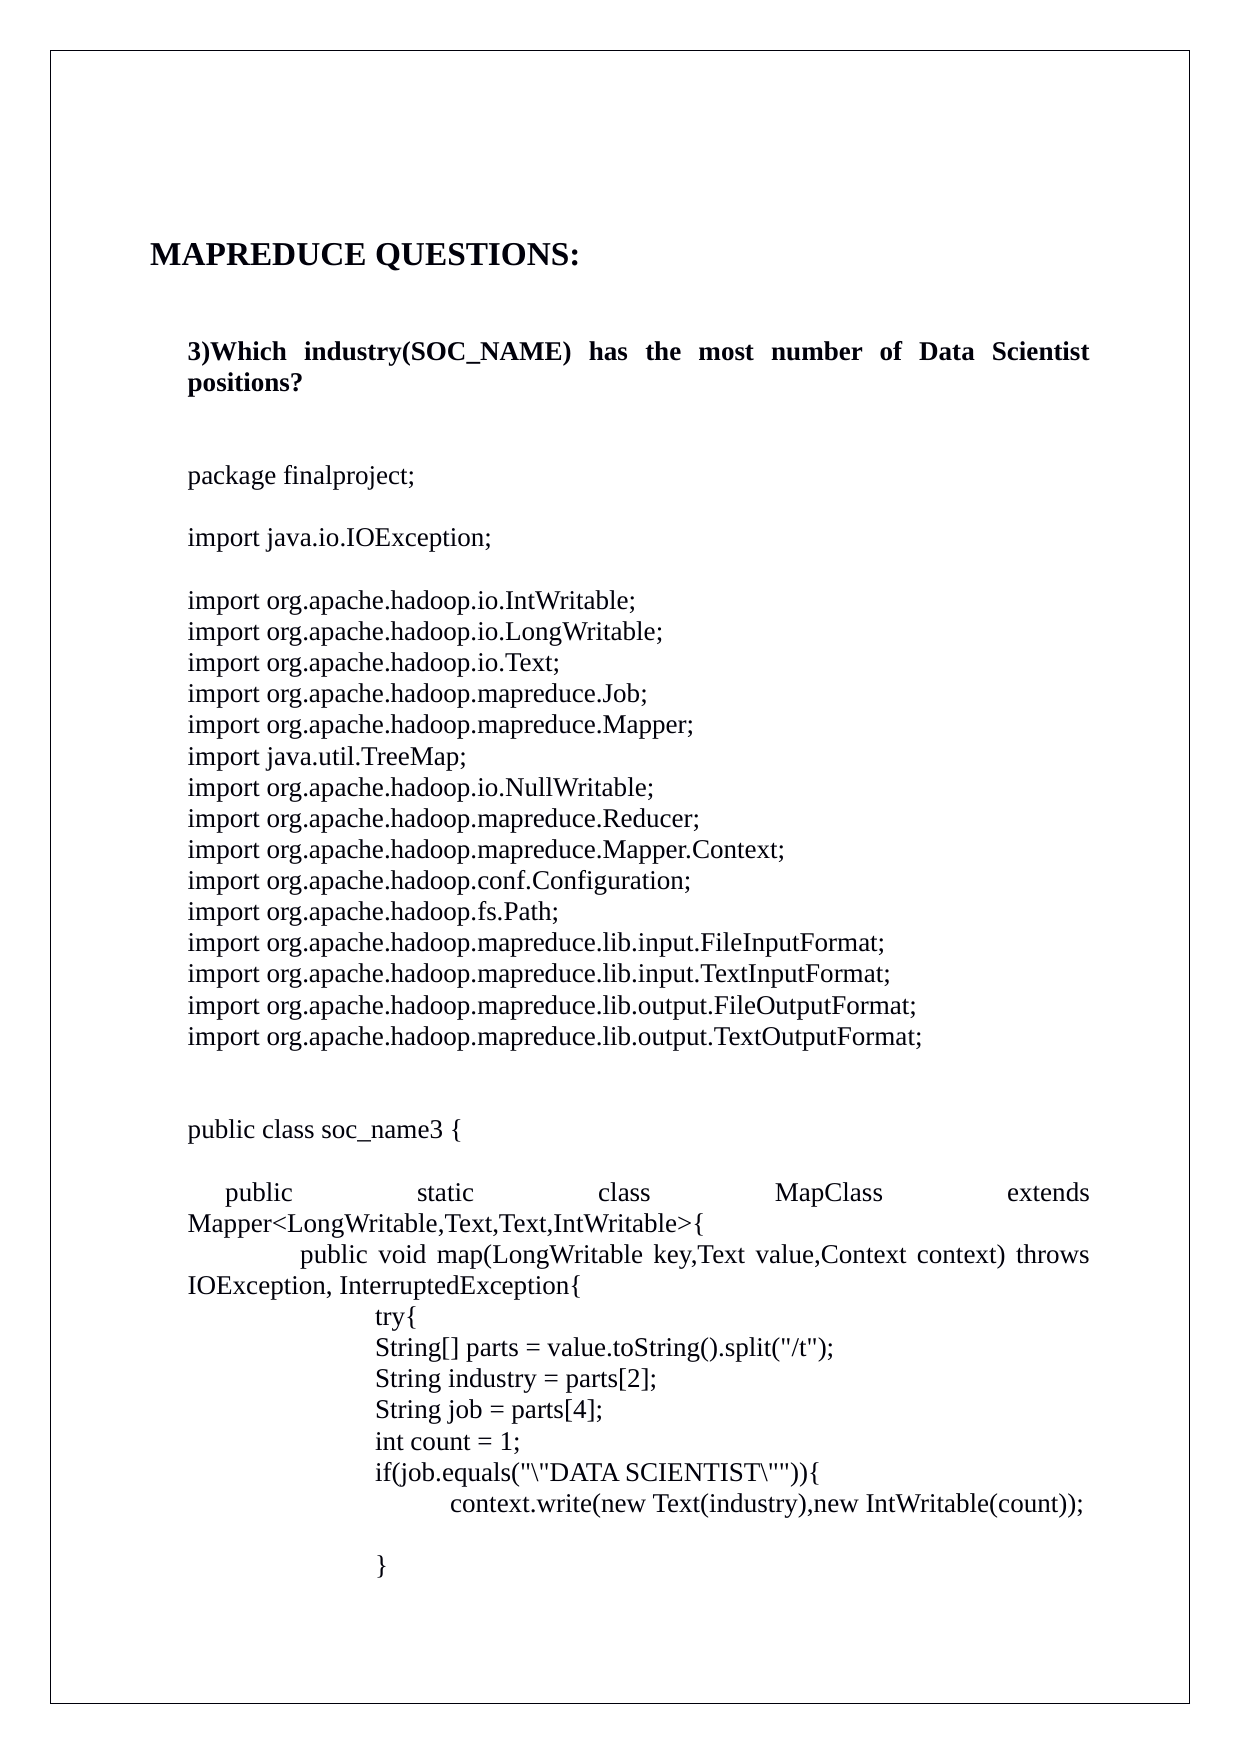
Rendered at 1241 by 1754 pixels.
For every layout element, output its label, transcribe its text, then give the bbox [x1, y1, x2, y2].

text try{ [187, 1300, 1090, 1331]
text import org.apache.hadoop.io.NullWritable; [187, 771, 1090, 802]
text import org.apache.hadoop.conf.Configuration; [187, 864, 1090, 895]
text import org.apache.hadoop.mapreduce.lib.output.FileOutputFormat; [187, 989, 1090, 1020]
text import org.apache.hadoop.mapreduce.Reducer; [187, 802, 1090, 833]
text public static class MapClass extends Mapper<LongWritable,Text,Text,IntWritable>{ [187, 1176, 1090, 1238]
text 3)Which industry(SOC_NAME) has the most number of Data Scientist positions? [187, 335, 1090, 397]
text int count = 1; [187, 1425, 1090, 1456]
text context.write(new Text(industry),new IntWritable(count)); [187, 1487, 1090, 1518]
text import org.apache.hadoop.mapreduce.lib.input.TextInputFormat; [187, 958, 1090, 989]
text String industry = parts[2]; [187, 1362, 1090, 1394]
text import org.apache.hadoop.io.Text; [187, 646, 1090, 677]
text import org.apache.hadoop.mapreduce.Mapper; [187, 708, 1090, 739]
text package finalproject; [187, 459, 1090, 490]
text MAPREDUCE QUESTIONS: [150, 234, 1090, 272]
text public void map(LongWritable key,Text value,Context context) throws IOException, InterruptedException{ [187, 1238, 1090, 1300]
text import org.apache.hadoop.mapreduce.lib.output.TextOutputFormat; [187, 1020, 1090, 1051]
text import org.apache.hadoop.fs.Path; [187, 895, 1090, 926]
text String job = parts[4]; [187, 1394, 1090, 1425]
text import java.util.TreeMap; [187, 739, 1090, 771]
text } [187, 1549, 1090, 1581]
text String[] parts = value.toString().split("/t"); [187, 1331, 1090, 1362]
text import org.apache.hadoop.mapreduce.Mapper.Context; [187, 833, 1090, 864]
text import org.apache.hadoop.mapreduce.lib.input.FileInputFormat; [187, 926, 1090, 958]
text public class soc_name3 { [187, 1113, 1090, 1144]
text import java.io.IOException; [187, 522, 1090, 553]
text import org.apache.hadoop.mapreduce.Job; [187, 677, 1090, 708]
text import org.apache.hadoop.io.IntWritable; [187, 584, 1090, 615]
text import org.apache.hadoop.io.LongWritable; [187, 615, 1090, 646]
text if(job.equals("\"DATA SCIENTIST\"")){ [187, 1456, 1090, 1487]
